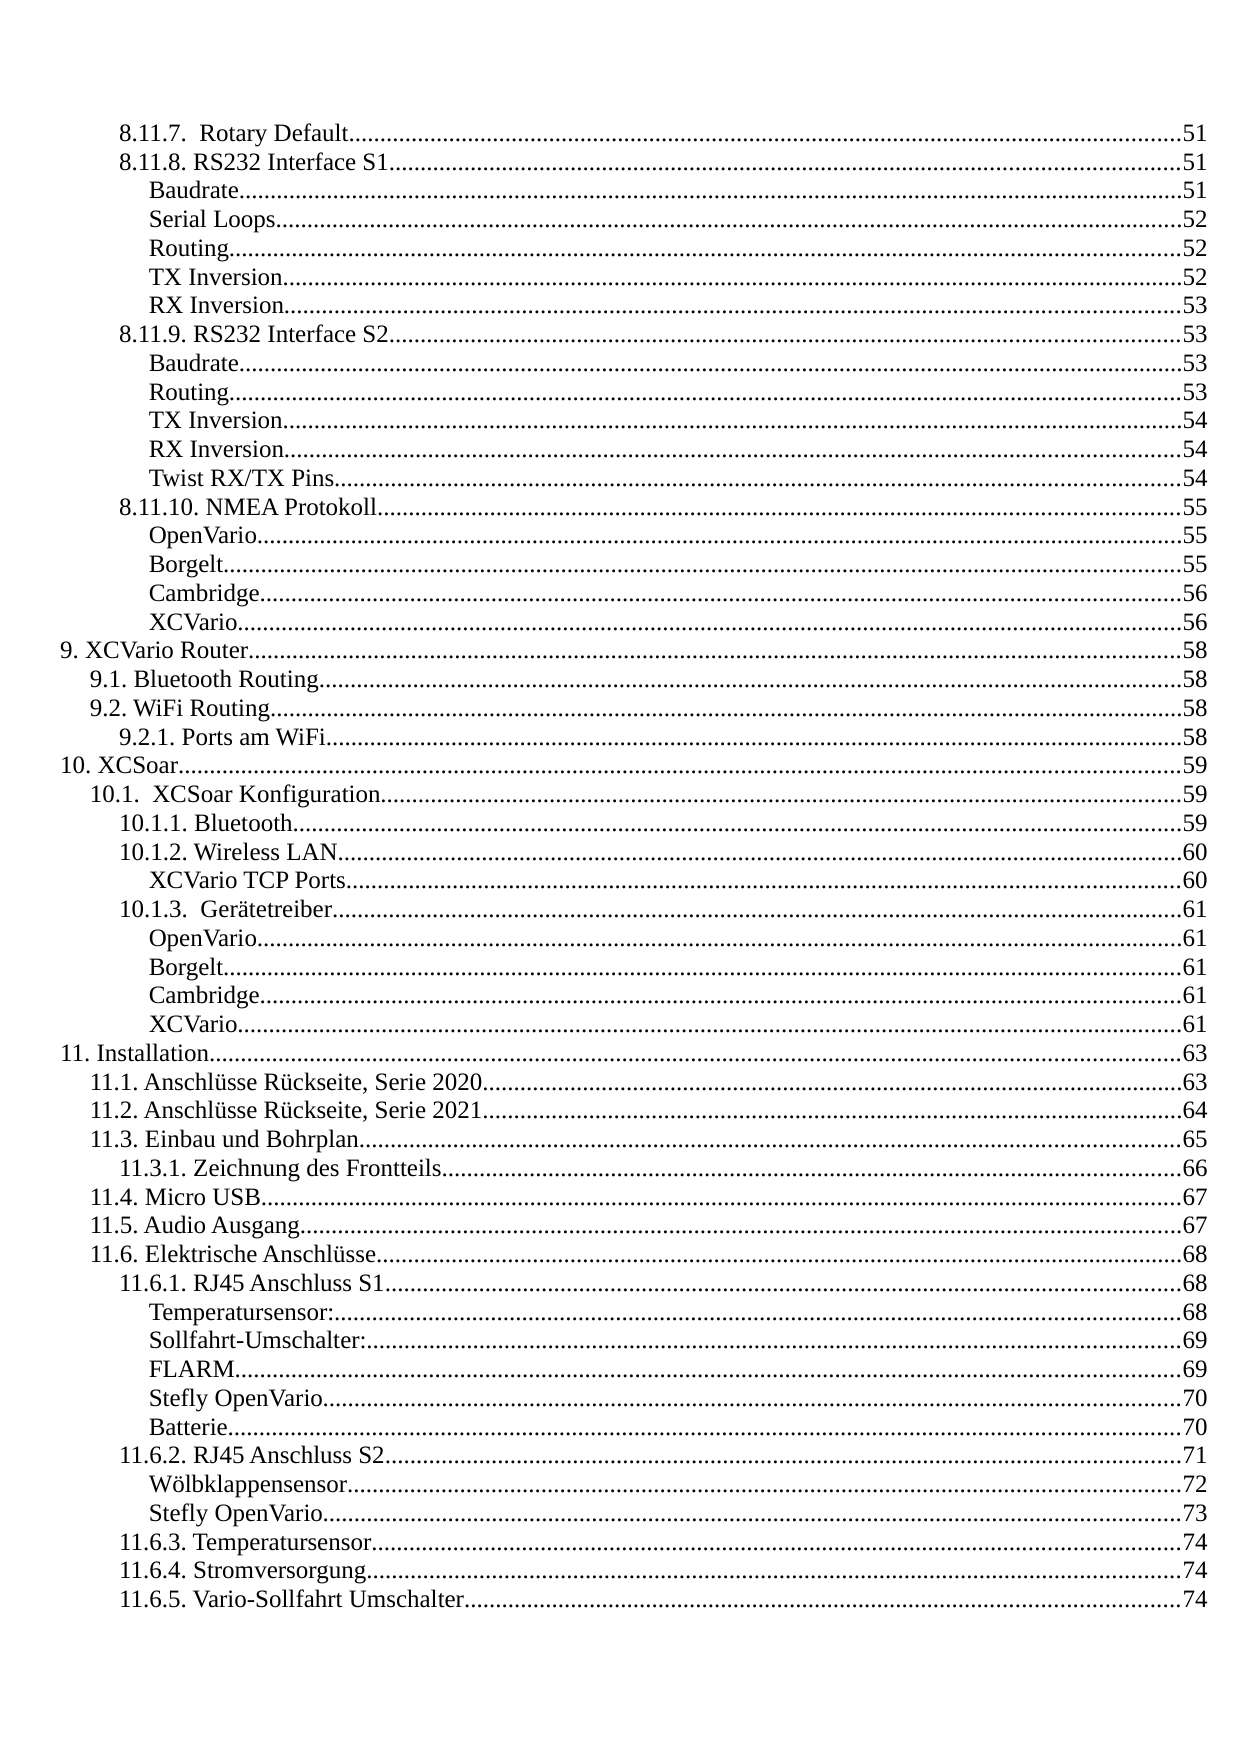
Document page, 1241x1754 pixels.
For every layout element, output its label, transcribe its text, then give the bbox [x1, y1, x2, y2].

text 9.2. WiFi Routing 58 [89, 693, 1207, 722]
text Serial Loops 52 [148, 204, 1207, 233]
text 11.6. Elektrische Anschlüsse 68 [89, 1239, 1207, 1268]
text Routing 52 [148, 233, 1207, 262]
text Borgelt 55 [148, 549, 1207, 578]
text XCVario TCP Ports 60 [148, 866, 1207, 894]
text XCVario 56 [148, 607, 1207, 636]
text 8.11.7. Rotary Default 51 [119, 118, 1207, 147]
text XCVario 61 [148, 1009, 1207, 1038]
text 11.6.5. Vario-Sollfahrt Umschalter 74 [119, 1584, 1207, 1613]
text 11.3.1. Zeichnung des Frontteils 66 [119, 1153, 1207, 1182]
text Temperatursensor: 68 [148, 1297, 1207, 1326]
text TX Inversion 52 [148, 262, 1207, 291]
text Borgelt 61 [148, 952, 1207, 981]
text 8.11.10. NMEA Protokoll 55 [119, 492, 1207, 521]
text 9.1. Bluetooth Routing 58 [89, 664, 1207, 693]
text Cambridge 61 [148, 981, 1207, 1009]
text Batterie 70 [148, 1412, 1207, 1441]
text OpenVario 61 [148, 923, 1207, 952]
text Wölbklappensensor 72 [148, 1469, 1207, 1498]
text Stefly OpenVario 73 [148, 1498, 1207, 1527]
text 10.1.1. Bluetooth 59 [119, 808, 1207, 837]
text 9. XCVario Router 58 [60, 636, 1207, 664]
text Baudrate 53 [148, 348, 1207, 377]
text RX Inversion 54 [148, 434, 1207, 463]
text Twist RX/TX Pins 54 [148, 463, 1207, 492]
text 11.2. Anschlüsse Rückseite, Serie 2021 64 [89, 1096, 1207, 1124]
text TX Inversion 54 [148, 406, 1207, 434]
text 11.6.3. Temperatursensor 74 [119, 1527, 1207, 1556]
text 8.11.9. RS232 Interface S2 53 [119, 319, 1207, 348]
text Sollfahrt-Umschalter: 69 [148, 1326, 1207, 1354]
text 8.11.8. RS232 Interface S1 51 [119, 147, 1207, 176]
text Cambridge 56 [148, 578, 1207, 607]
text 10.1.3. Gerätetreiber 61 [119, 894, 1207, 923]
text 10. XCSoar 59 [60, 751, 1207, 779]
text 11. Installation 63 [60, 1038, 1207, 1067]
text 9.2.1. Ports am WiFi 58 [119, 722, 1207, 751]
text OpenVario 55 [148, 521, 1207, 549]
text Routing 53 [148, 377, 1207, 406]
text 11.1. Anschlüsse Rückseite, Serie 2020 63 [89, 1067, 1207, 1096]
text FLARM 69 [148, 1354, 1207, 1383]
text RX Inversion 53 [148, 291, 1207, 319]
text 10.1.2. Wireless LAN 60 [119, 837, 1207, 866]
text 11.4. Micro USB 67 [89, 1182, 1207, 1211]
text 10.1. XCSoar Konfiguration 59 [89, 779, 1207, 808]
text Baudrate 51 [148, 176, 1207, 204]
text 11.5. Audio Ausgang 67 [89, 1211, 1207, 1239]
text 11.6.4. Stromversorgung 74 [119, 1556, 1207, 1584]
text 11.6.1. RJ45 Anschluss S1 68 [119, 1268, 1207, 1297]
text 11.3. Einbau und Bohrplan 65 [89, 1124, 1207, 1153]
text Stefly OpenVario 70 [148, 1383, 1207, 1412]
text 11.6.2. RJ45 Anschluss S2 71 [119, 1441, 1207, 1469]
